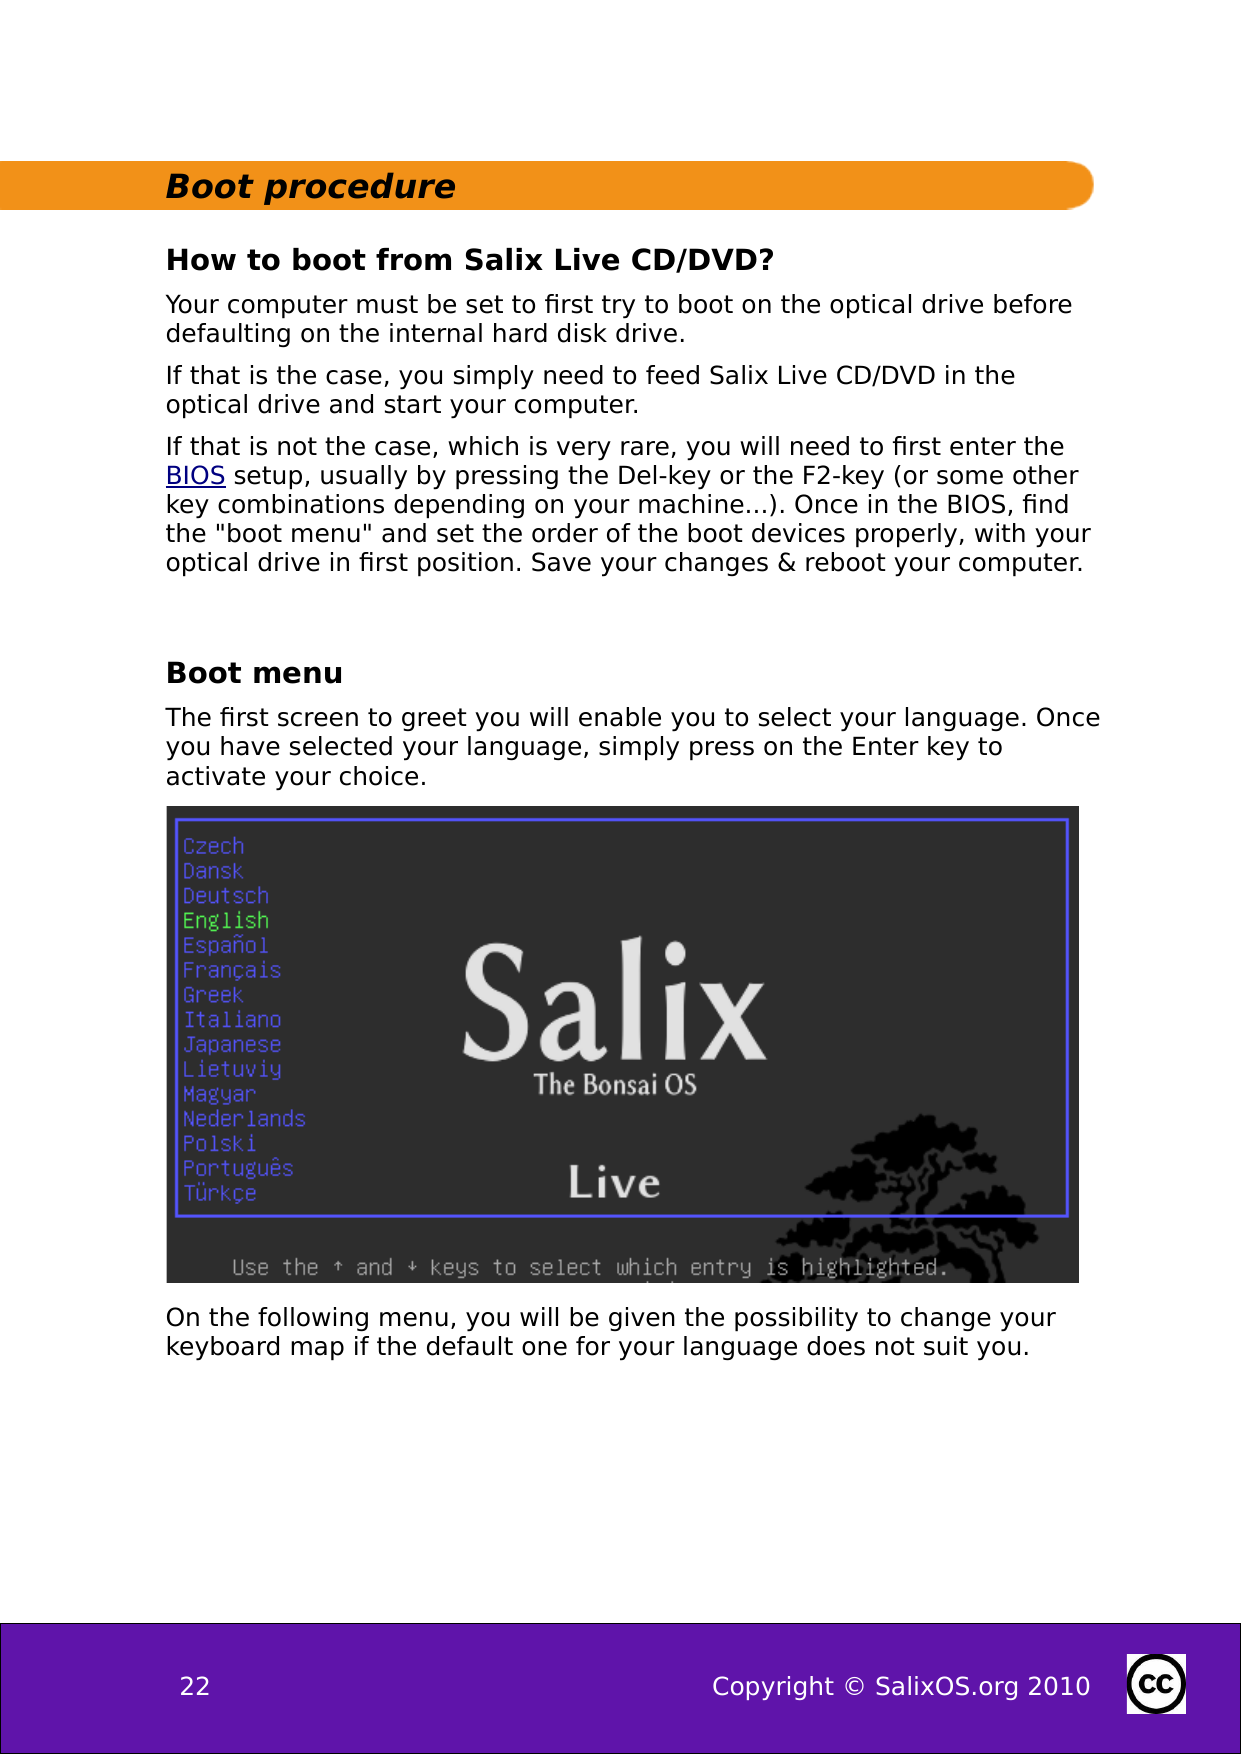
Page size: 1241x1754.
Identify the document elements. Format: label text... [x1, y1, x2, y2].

text The first screen to greet you will enable you to select your language. Once you have selected your language, simply press on the Enter key to activate your choice. [165, 703, 1104, 791]
text On the following menu, you will be given the possibility to change your keyboard map if the default one for your language does not suit you. [165, 1303, 1104, 1362]
text If that is the case, you simply need to feed Salix Live CD/DVD in the optical drive and start your computer. [165, 361, 1104, 419]
picture [1126, 1654, 1186, 1714]
text Your computer must be set to first try to boot on the optical drive before defaulting on the internal hard disk drive. [165, 290, 1104, 348]
subtitle Boot menu [165, 657, 1104, 691]
text If that is not the case, which is very rare, you will need to first enter the BIOS setup, usually by pressing the Del-key or the F2-key (or some other key combinations depending on your machine...). Once in the BIOS, find the "boot menu" and set the order of the boot devices properly, with your optical drive in first position. Save your changes & reboot your computer. [165, 432, 1104, 578]
subtitle Boot procedure [1094, 167, 1104, 206]
subtitle How to boot from Salix Live CD/DVD? [165, 244, 1104, 278]
picture [166, 806, 1079, 1283]
picture [0, 161, 1094, 210]
